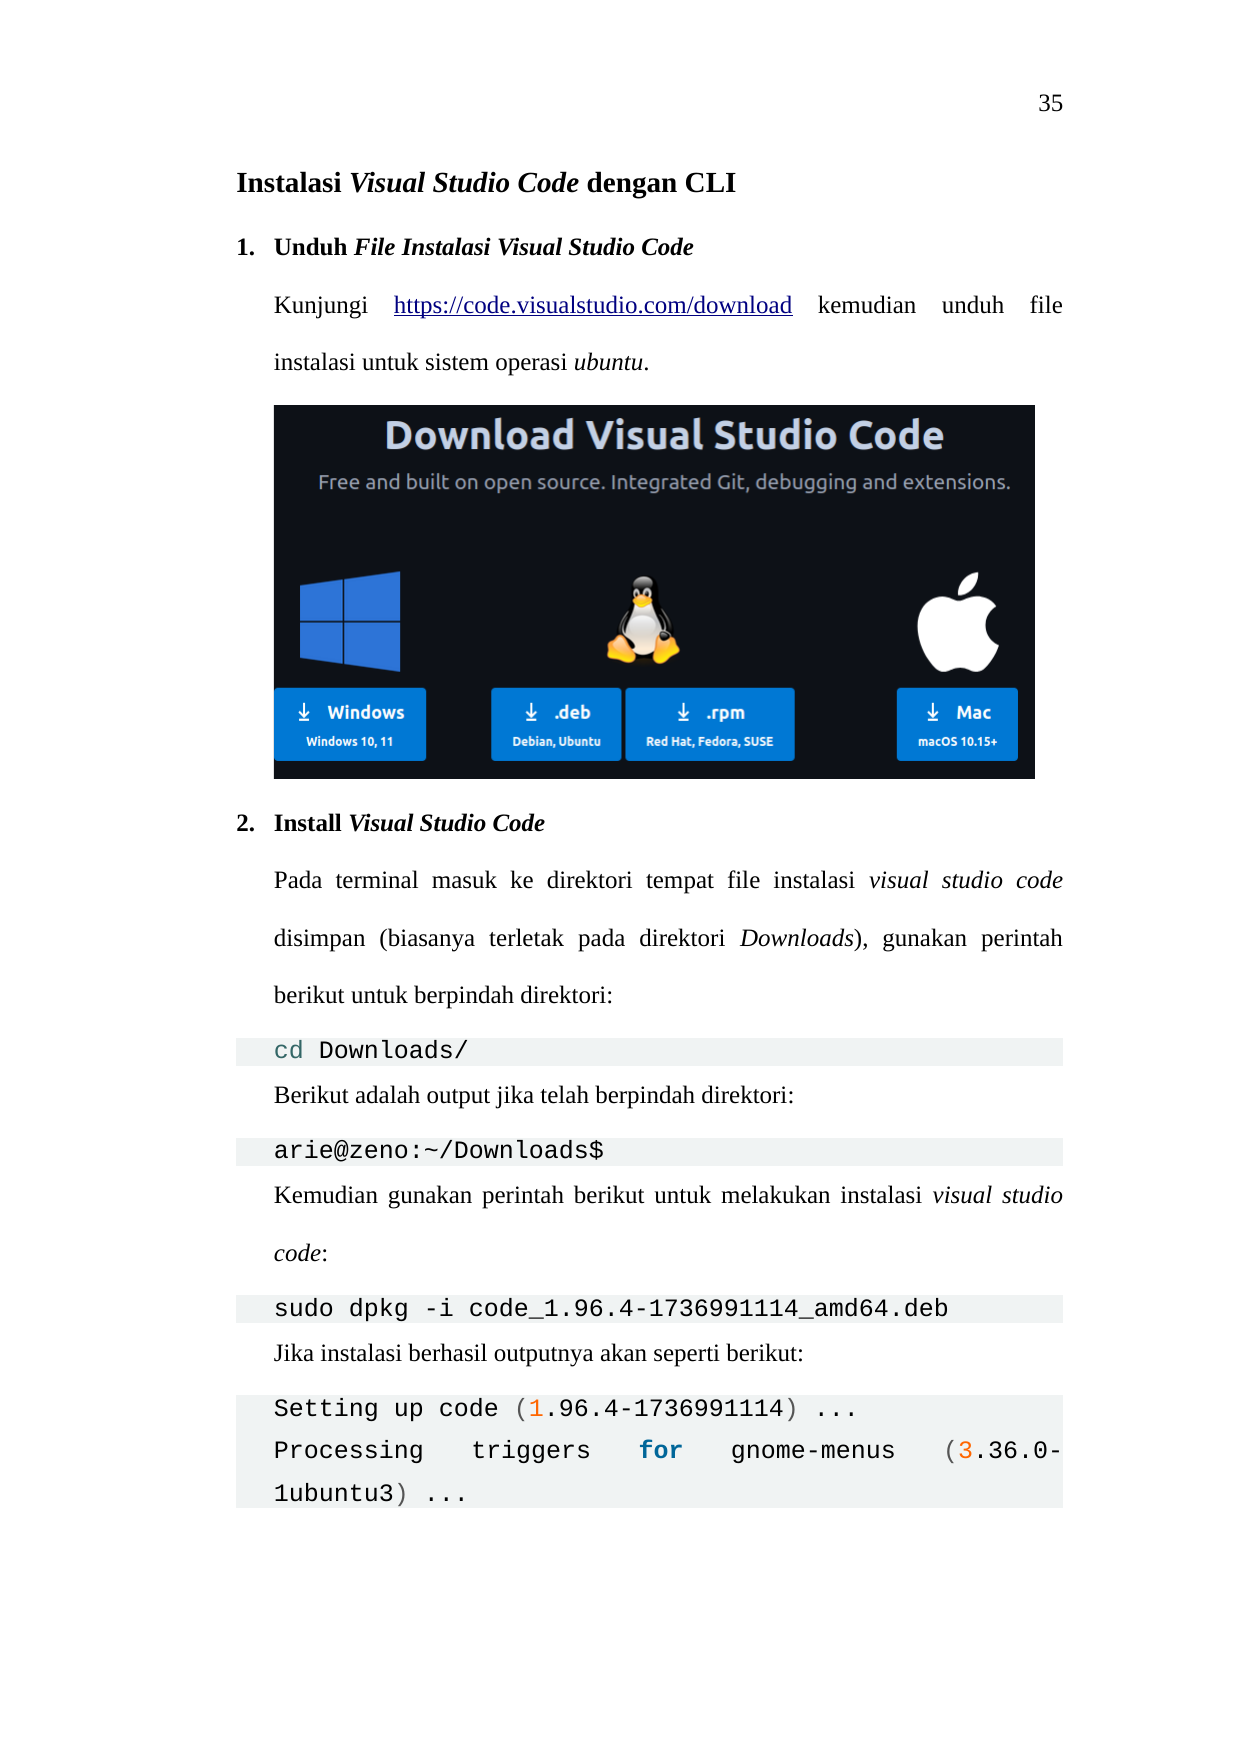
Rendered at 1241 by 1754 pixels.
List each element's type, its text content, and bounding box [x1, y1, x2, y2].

list cd Downloads/ [236, 1038, 1063, 1066]
list sudo dpkg -i code_1.96.4-1736991114_amd64.deb [236, 1295, 1063, 1323]
list Install Visual Studio Code [236, 808, 1063, 836]
list Jika instalasi berhasil outputnya akan seperti berikut: [236, 1338, 1063, 1366]
text Instalasi Visual Studio Code dengan CLI [236, 165, 1063, 199]
list Setting up code (1.96.4-1736991114) ... [236, 1395, 1063, 1423]
list Pada terminal masuk ke direktori tempat file instalasi visual studio code disimpan (biasanya terletak pada direktori Downloads), gunakan perintah berikut untuk berpindah direktori: [236, 865, 1063, 1009]
list Unduh File Instalasi Visual Studio Code [236, 232, 1063, 261]
list arie@zeno:~/Downloads$ [236, 1138, 1063, 1166]
list Kemudian gunakan perintah berikut untuk melakukan instalasi visual studio code: [236, 1180, 1063, 1266]
list Kunjungi https://code.visualstudio.com/download kemudian unduh file instalasi untuk sistem operasi ubuntu. [236, 290, 1063, 376]
picture [273, 405, 1035, 779]
list Berikut adalah output jika telah berpindah direktori: [236, 1080, 1063, 1109]
list Processing triggers for gnome-menus (3.36.0-1ubuntu3) ... [236, 1438, 1063, 1508]
